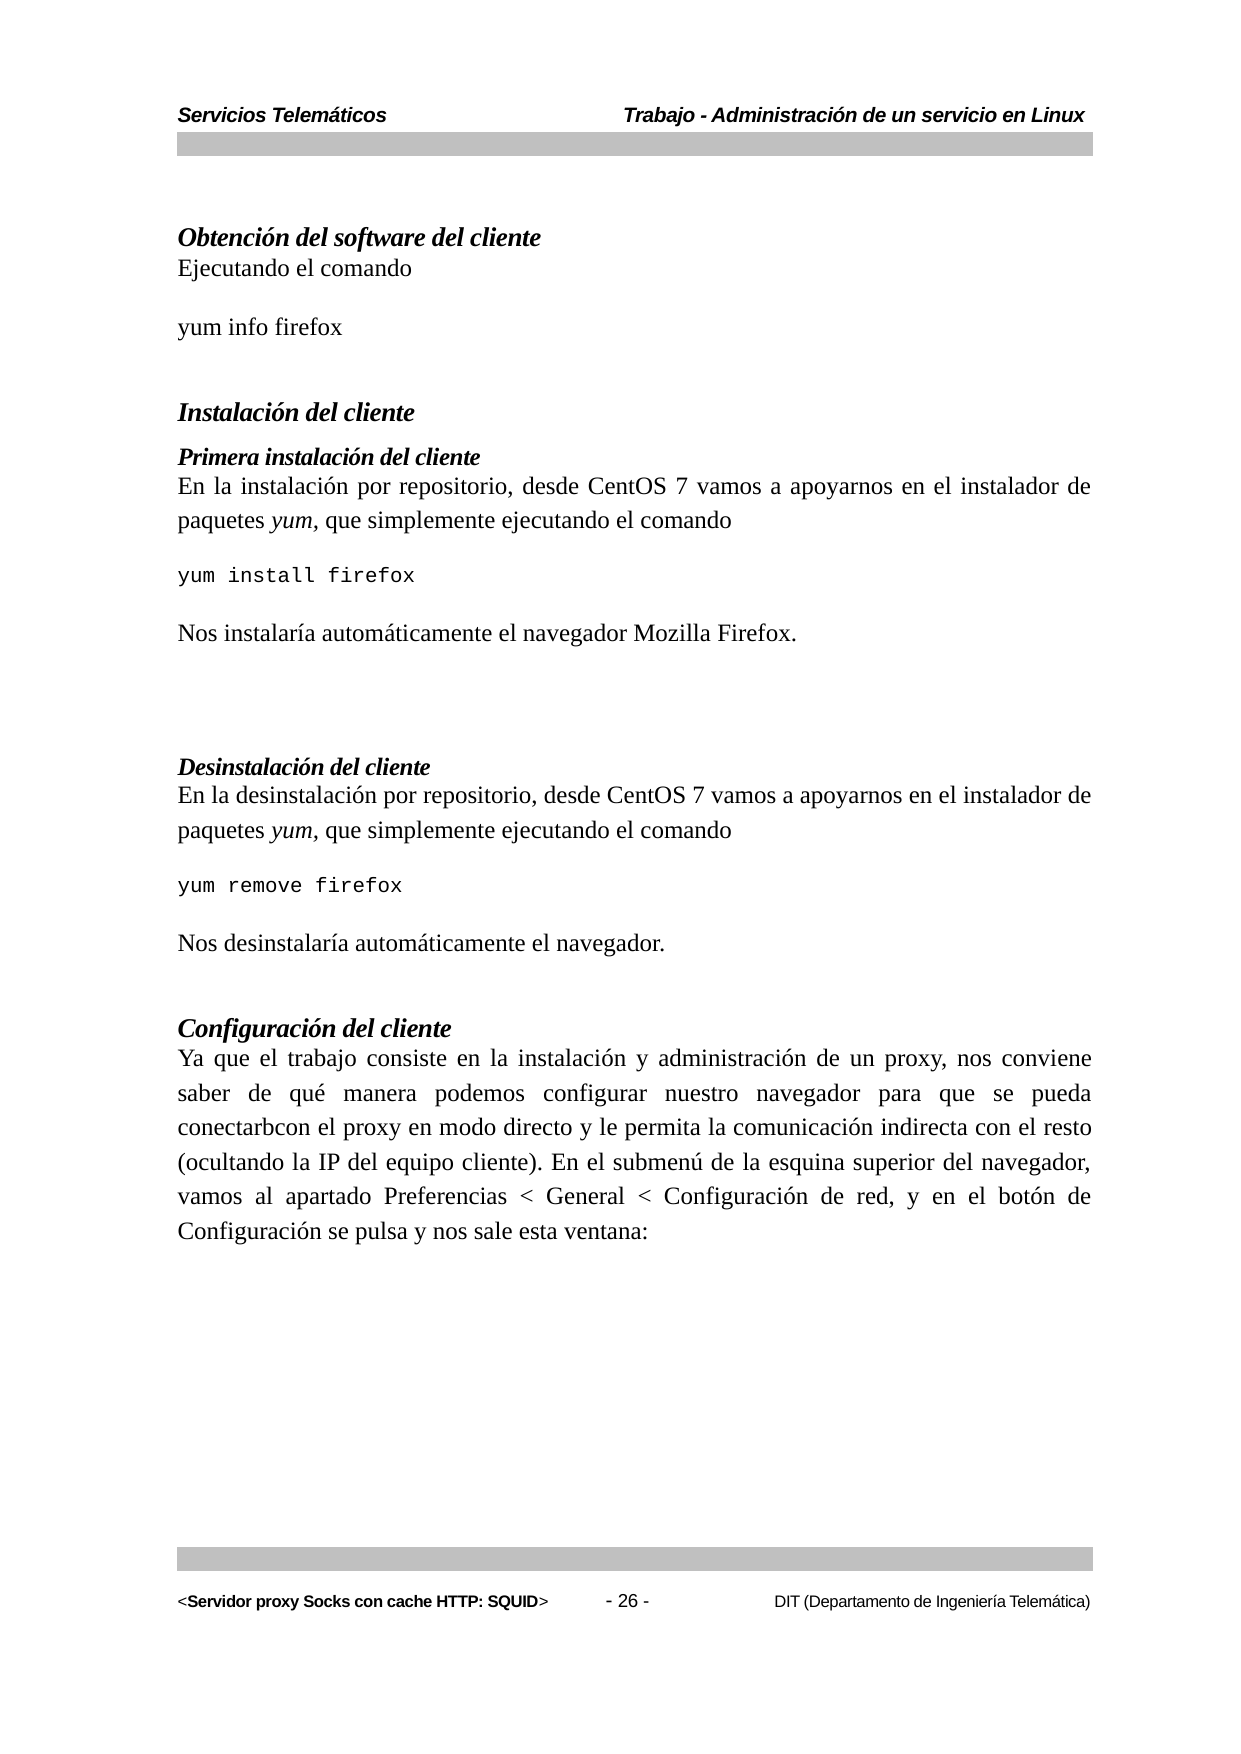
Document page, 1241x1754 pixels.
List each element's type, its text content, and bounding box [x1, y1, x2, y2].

list Desinstalación del cliente [177, 752, 1093, 781]
text yum info firefox [177, 312, 1093, 341]
text Ya que el trabajo consiste en la instalación y administración de un proxy, nos conviene saber de qué manera podemos configurar nuestro navegador para que se pueda conectarbcon el proxy en modo directo y le permita la comunicación indirecta con el resto (ocultando la IP del equipo cliente). En el submenú de la esquina superior del navegador, vamos al apartado Preferencias < General < Configuración de red, y en el botón de Configuración se pulsa y nos sale esta ventana: [177, 1043, 1093, 1245]
text En la instalación por repositorio, desde CentOS 7 vamos a apoyarnos en el instalador de paquetes yum, que simplemente ejecutando el comando [177, 471, 1093, 534]
text yum remove firefox [177, 874, 1093, 898]
text En la desinstalación por repositorio, desde CentOS 7 vamos a apoyarnos en el instalador de paquetes yum, que simplemente ejecutando el comando [177, 781, 1093, 844]
text Ejecutando el comando [177, 253, 1093, 281]
text yum install firefox [177, 565, 1093, 589]
list Instalación del cliente [177, 397, 1093, 428]
text Nos instalaría automáticamente el navegador Mozilla Firefox. [177, 618, 1093, 647]
list Configuración del cliente [177, 1012, 1093, 1043]
list Obtención del software del cliente [177, 221, 1093, 253]
list Primera instalación del cliente [177, 442, 1093, 471]
text Nos desinstalaría automáticamente el navegador. [177, 928, 1093, 957]
